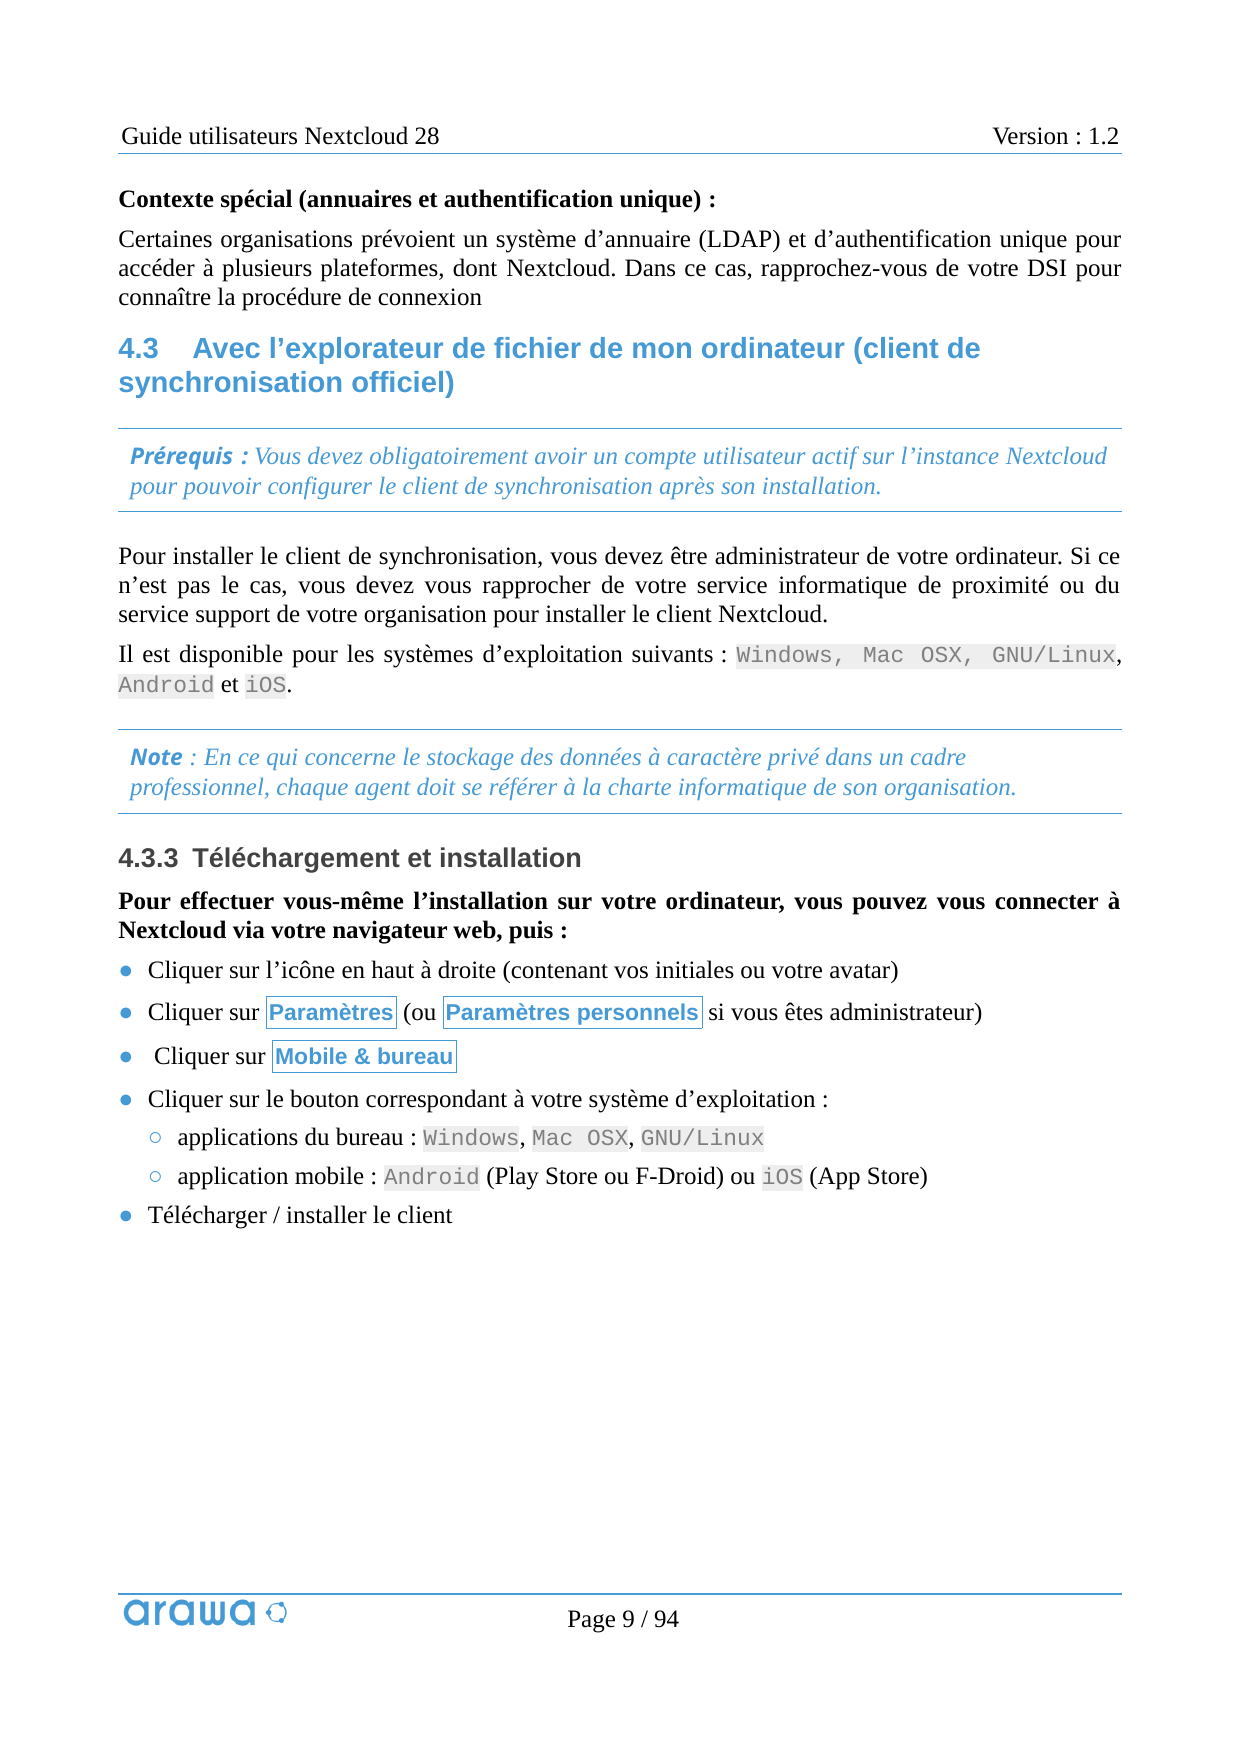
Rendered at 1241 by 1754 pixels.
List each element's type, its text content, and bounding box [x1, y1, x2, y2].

list Cliquer sur Paramètres (ou Paramètres personnels si vous êtes administrateur) [118, 996, 266, 1028]
text Pour effectuer vous-même l’installation sur votre ordinateur, vous pouvez vous connecter à Nextcloud via votre navigateur web, puis : [118, 886, 1122, 943]
text Note : En ce qui concerne le stockage des données à caractère privé dans un cadre professionnel, chaque agent doit se référer à la charte informatique de son organisation. [118, 730, 1122, 813]
text Contexte spécial (annuaires et authentification unique) : [118, 184, 1122, 212]
list application mobile : Android (Play Store ou F-Droid) ou iOS (App Store) [148, 1161, 1122, 1191]
list applications du bureau : Windows, Mac OSX, GNU/Linux [148, 1122, 1122, 1152]
list Cliquer sur Paramètres (ou Paramètres personnels si vous êtes administrateur) [444, 997, 702, 1028]
list Cliquer sur Mobile & bureau [273, 1041, 456, 1072]
text Prérequis : Vous devez obligatoirement avoir un compte utilisateur actif sur l’instance Nextcloud pour pouvoir configurer le client de synchronisation après son installation. [118, 429, 1122, 511]
subtitle Téléchargement et installation [118, 842, 1122, 873]
list Cliquer sur Paramètres (ou Paramètres personnels si vous êtes administrateur) [267, 997, 396, 1028]
text Certaines organisations prévoient un système d’annuaire (LDAP) et d’authentification unique pour accéder à plusieurs plateformes, dont Nextcloud. Dans ce cas, rapprochez-vous de votre DSI pour connaître la procédure de connexion [118, 224, 1122, 311]
list Télécharger / installer le client [118, 1200, 1122, 1257]
text Il est disponible pour les systèmes d’exploitation suivants : Windows, Mac OSX, GNU/Linux, Android et iOS. [118, 639, 1122, 699]
subtitle Avec l’explorateur de fichier de mon ordinateur (client de synchronisation officiel) [118, 331, 1122, 398]
list Cliquer sur Mobile & bureau [118, 1040, 272, 1072]
list Cliquer sur Mobile & bureau [457, 1040, 1122, 1072]
list Cliquer sur Paramètres (ou Paramètres personnels si vous êtes administrateur) [703, 996, 1122, 1028]
list Cliquer sur l’icône en haut à droite (contenant vos initiales ou votre avatar) [118, 955, 1122, 984]
text Pour installer le client de synchronisation, vous devez être administrateur de votre ordinateur. Si ce n’est pas le cas, vous devez vous rapprocher de votre service informatique de proximité ou du service support de votre organisation pour installer le client Nextcloud. [118, 541, 1122, 627]
list Cliquer sur le bouton correspondant à votre système d’exploitation : [118, 1084, 1122, 1113]
picture [121, 1597, 290, 1628]
